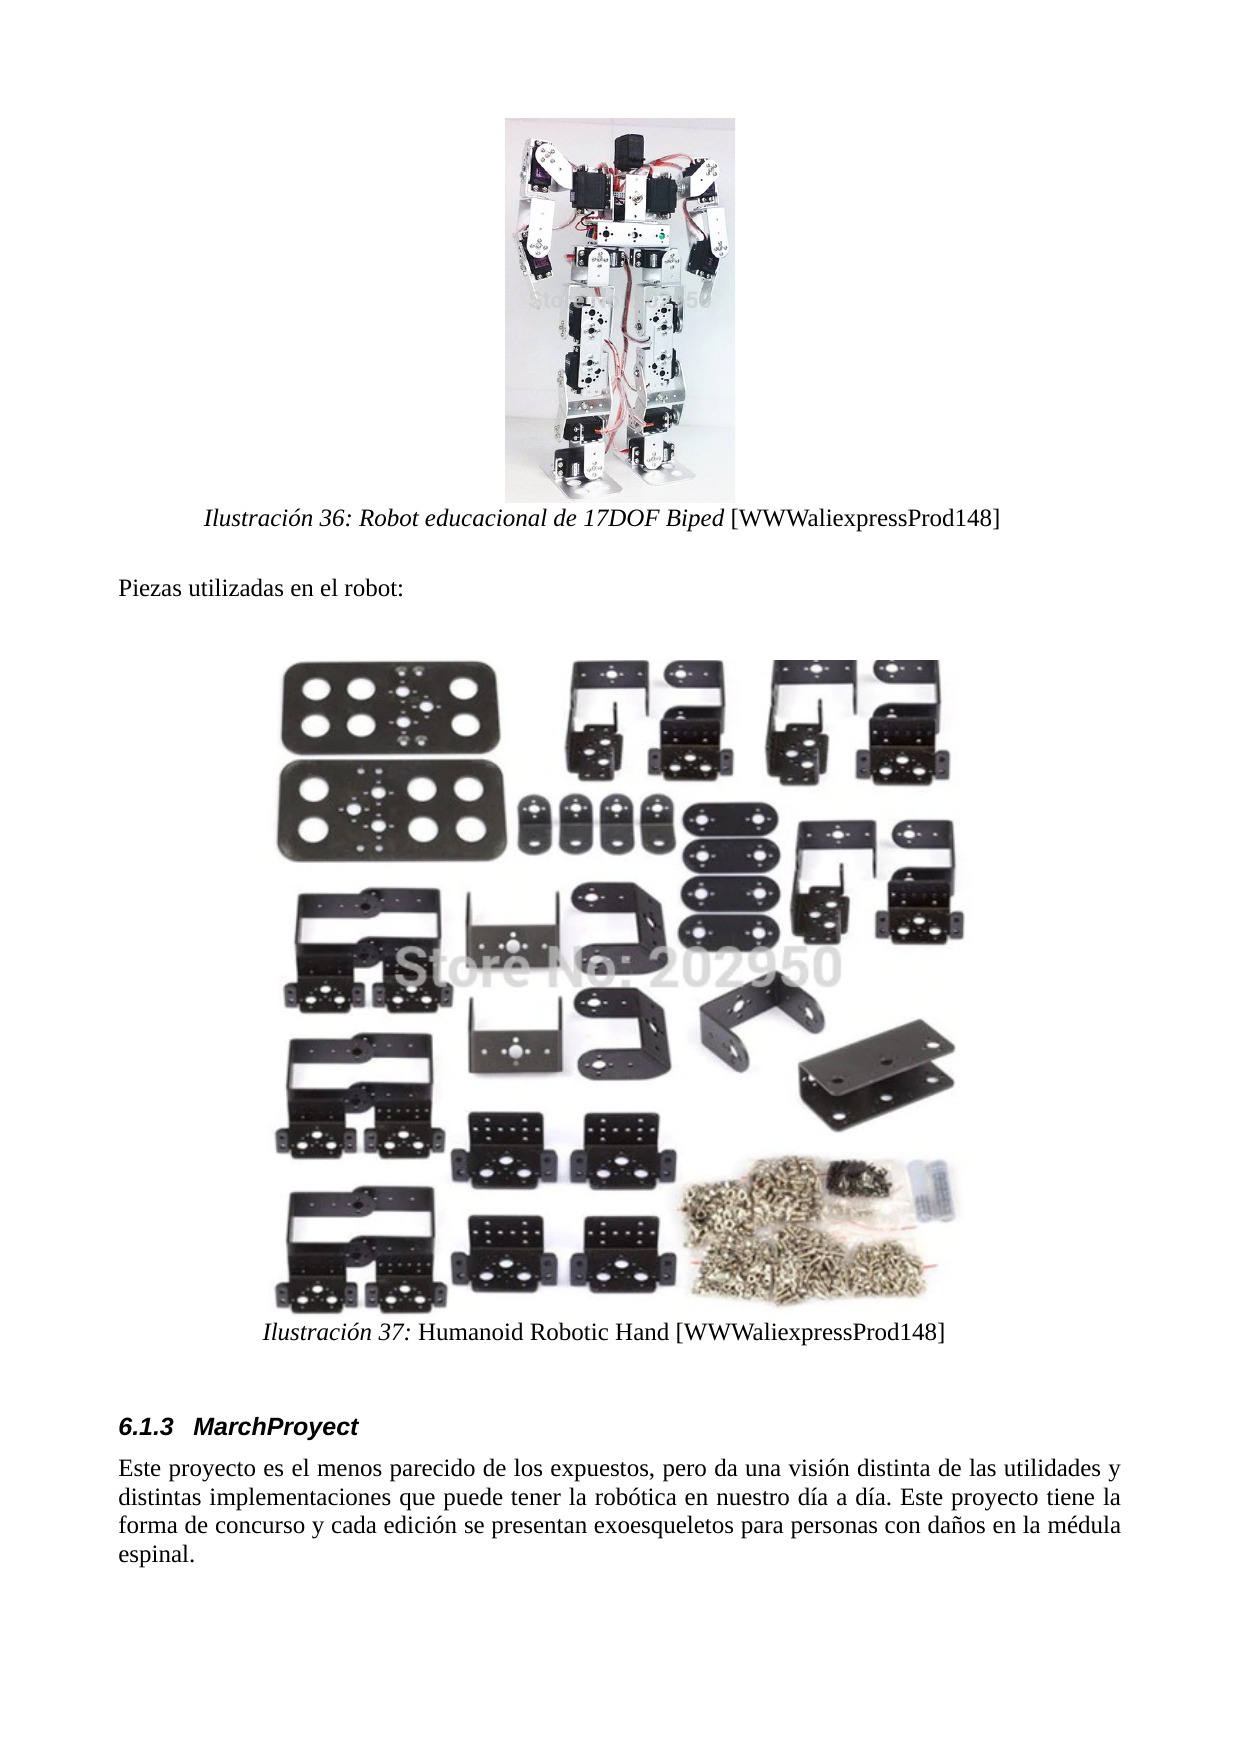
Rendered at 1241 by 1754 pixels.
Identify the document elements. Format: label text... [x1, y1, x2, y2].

text Este proyecto es el menos parecido de los expuestos, pero da una visión distinta de las utilidades y distintas implementaciones que puede tener la robótica en nuestro día a día. Este proyecto tiene la forma de concurso y cada edición se presentan exoesqueletos para personas con daños en la médula espinal. [118, 1453, 1122, 1568]
text Ilustración 36: Robot educacional de 17DOF Biped [WWWaliexpressProd148] [203, 131, 1037, 531]
subtitle MarchProyect [118, 1412, 1122, 1440]
picture [505, 118, 736, 503]
text Piezas utilizadas en el robot: [118, 573, 1122, 601]
picture [268, 660, 972, 1317]
text Ilustración 37: Humanoid Robotic Hand [WWWaliexpressProd148] [262, 668, 978, 1345]
